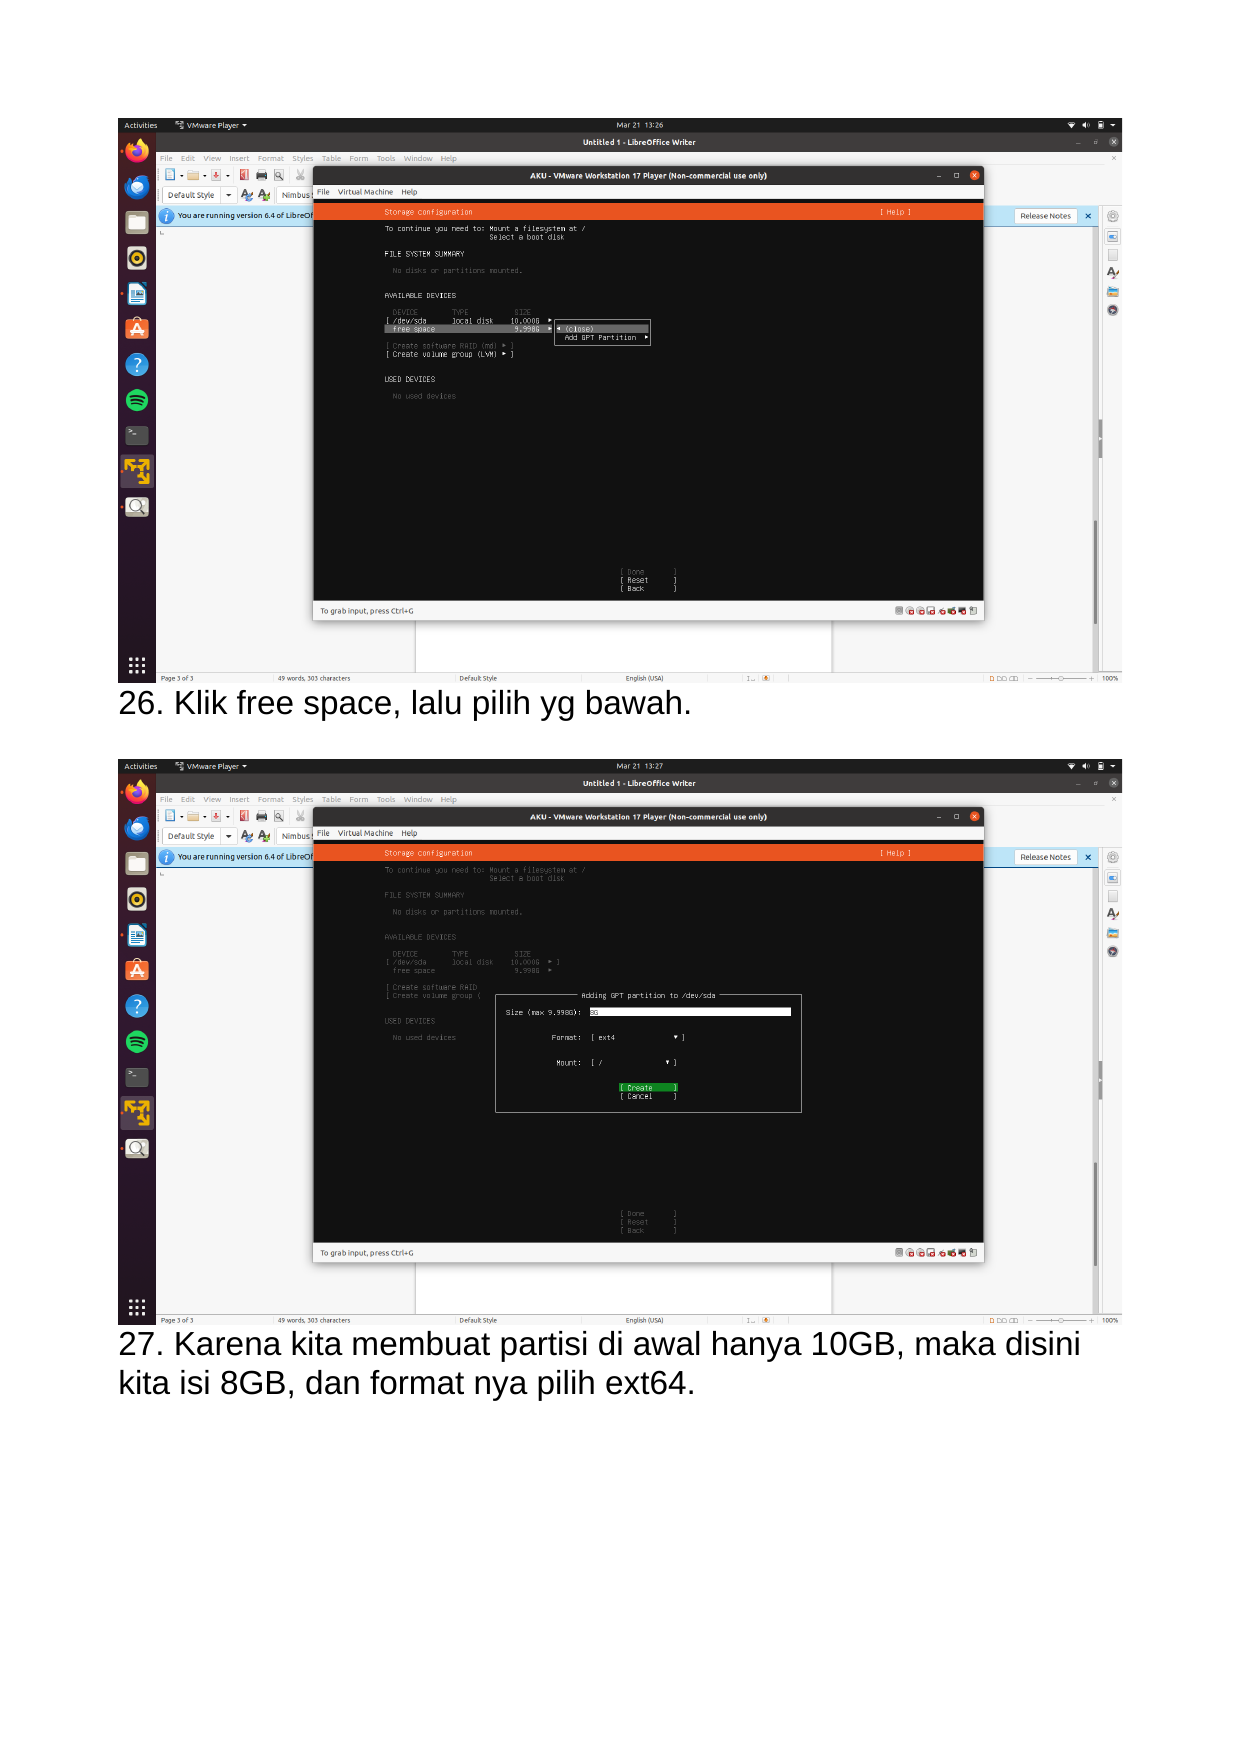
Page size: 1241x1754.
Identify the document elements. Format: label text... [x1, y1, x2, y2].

text 27. Karena kita membuat partisi di awal hanya 10GB, maka disini kita isi 8GB, dan format nya pilih ext64. [118, 1325, 1122, 1401]
picture [118, 759, 1123, 1325]
text 26. Klik free space, lalu pilih yg bawah. [118, 683, 1122, 721]
picture [118, 118, 1123, 683]
